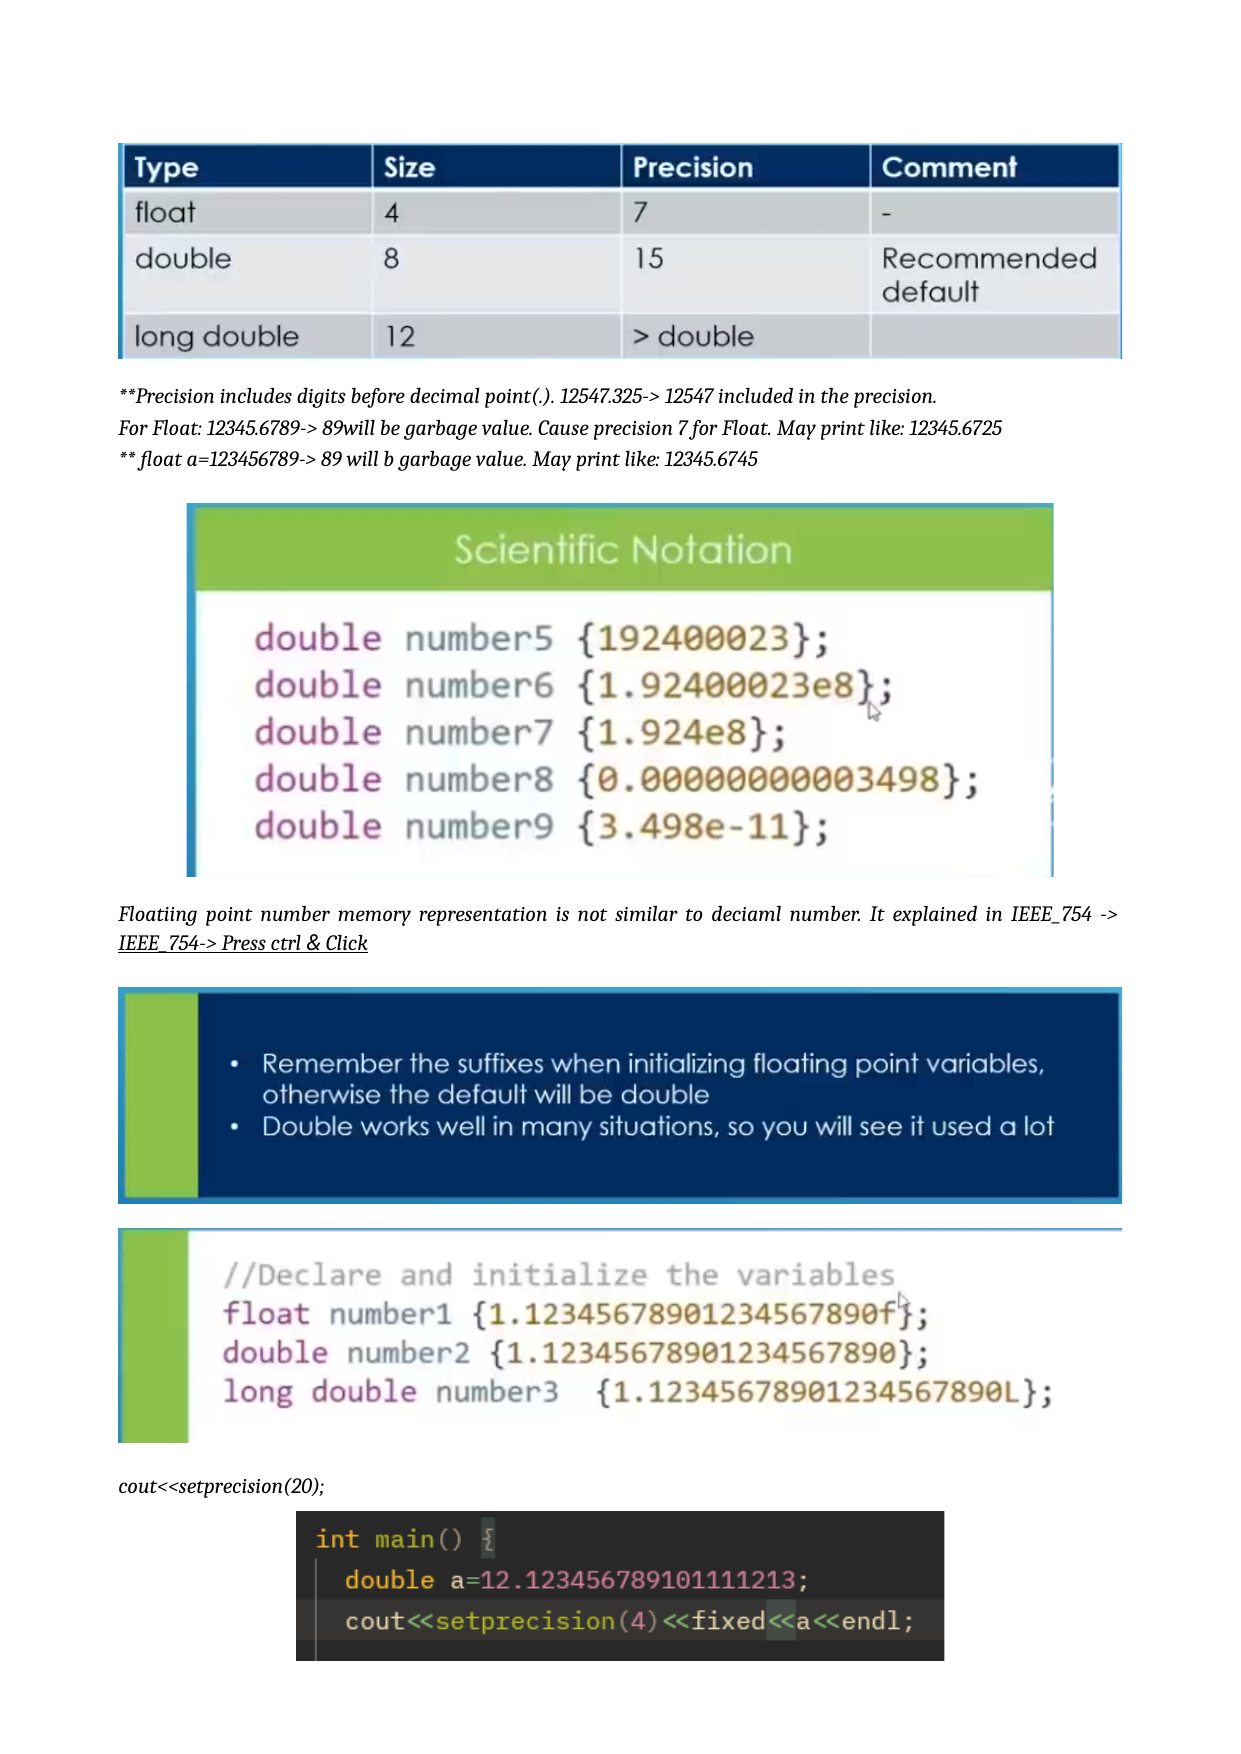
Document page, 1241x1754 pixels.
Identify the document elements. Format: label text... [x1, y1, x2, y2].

picture [118, 1228, 1123, 1443]
text For Float: 12345.6789-> 89will be garbage value. Cause precision 7 for Float. May print like: 12345.6725 [118, 415, 1122, 441]
picture [296, 1511, 945, 1661]
text Floatiing point number memory representation is not similar to deciaml number. It explained in IEEE_754 -> IEEE_754-> Press ctrl & Click [118, 509, 1122, 957]
text **Precision includes digits before decimal point(.). 12547.325-> 12547 included in the precision. [118, 359, 1122, 409]
picture [118, 143, 1123, 359]
text cout<<setprecision(20); [118, 1474, 1122, 1499]
picture [118, 987, 1123, 1204]
text ** float a=123456789-> 89 will b garbage value. May print like: 12345.6745 [118, 447, 1122, 472]
picture [186, 503, 1054, 877]
